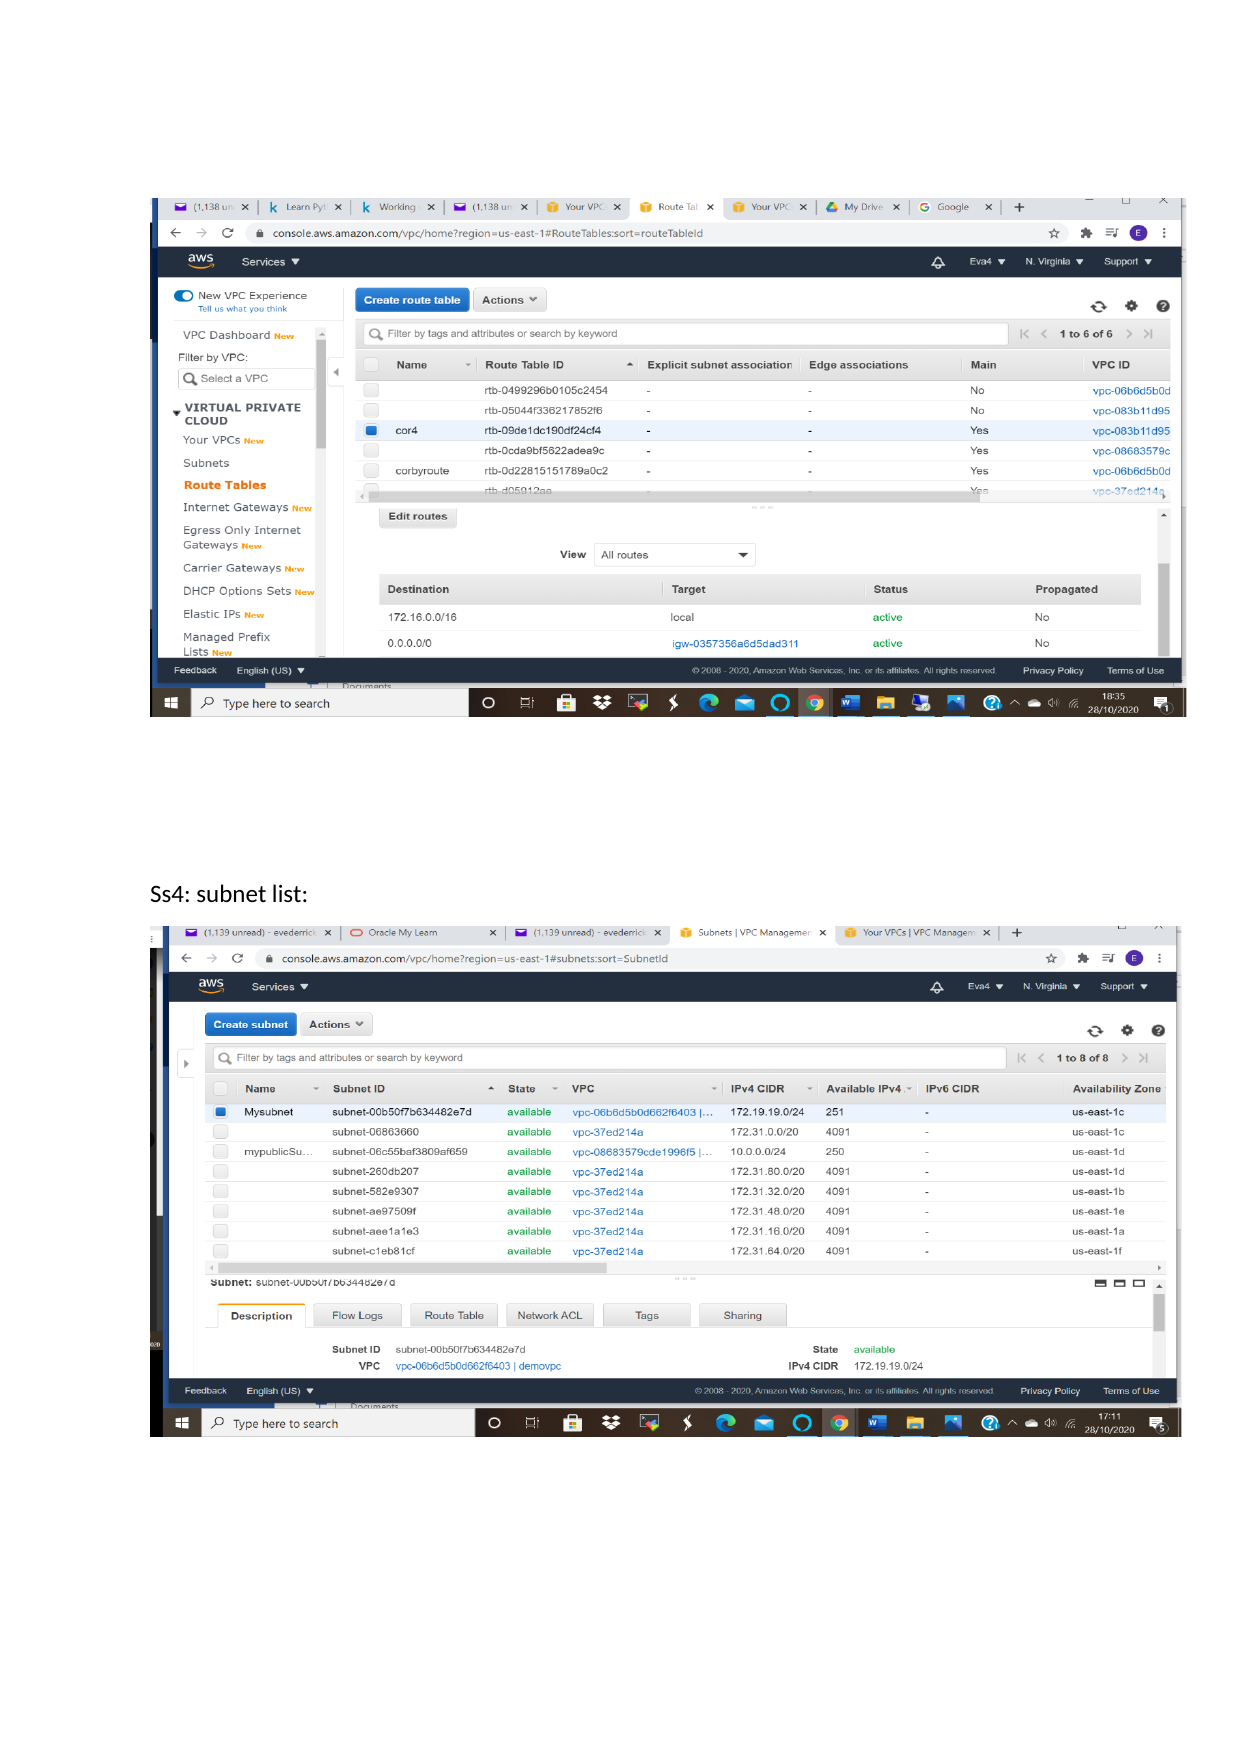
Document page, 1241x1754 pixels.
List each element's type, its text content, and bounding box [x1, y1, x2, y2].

text Ss4: subnet list: [150, 878, 1090, 909]
